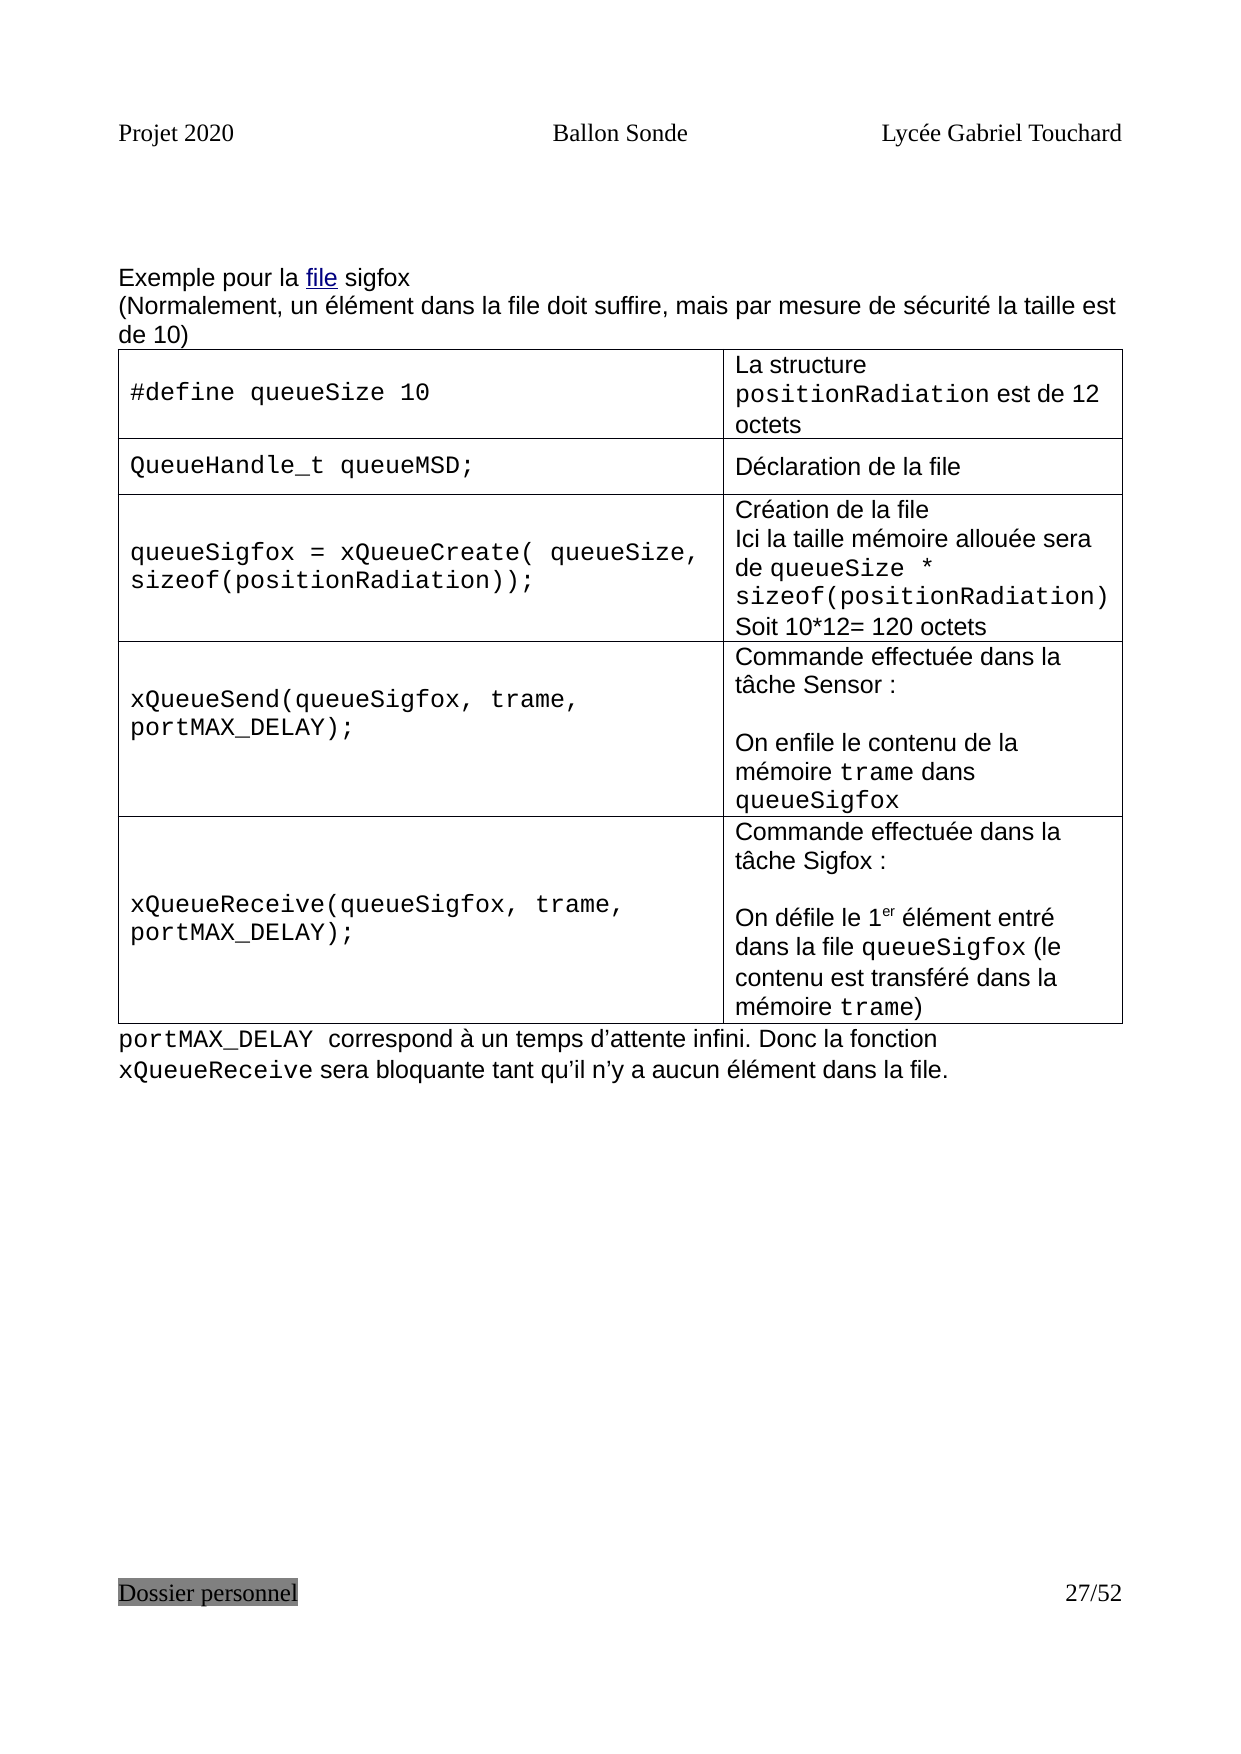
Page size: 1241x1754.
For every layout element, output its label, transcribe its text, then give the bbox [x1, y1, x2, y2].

table_header #define queueSize 10 [119, 350, 723, 438]
text portMAX_DELAY correspond à un temps d’attente infini. Donc la fonction xQueueReceive sera bloquante tant qu’il n’y a aucun élément dans la file. [118, 1024, 1122, 1086]
text (Normalement, un élément dans la file doit suffire, mais par mesure de sécurité la taille est de 10) [118, 291, 1122, 349]
table_cell Commande effectuée dans la tâche Sigfox : On défile le 1er élément entré dans la file queueSigfox (le contenu est transféré dans la mémoire trame) [724, 817, 1122, 1023]
table_cell xQueueSend(queueSigfox, trame, portMAX_DELAY); [119, 642, 723, 816]
table_cell Déclaration de la file [724, 439, 1122, 494]
table_cell Commande effectuée dans la tâche Sensor : On enfile le contenu de la mémoire trame dans queueSigfox [724, 642, 1122, 816]
table_cell Création de la file Ici la taille mémoire allouée sera de queueSize * sizeof(positionRadiation) Soit 10*12= 120 octets [724, 495, 1122, 641]
table_cell queueSigfox = xQueueCreate( queueSize, sizeof(positionRadiation)); [119, 495, 723, 641]
table_header La structure positionRadiation est de 12 octets [724, 350, 1122, 438]
table_cell xQueueReceive(queueSigfox, trame, portMAX_DELAY); [119, 817, 723, 1023]
table_cell QueueHandle_t queueMSD; [119, 439, 723, 494]
text Exemple pour la file sigfox [118, 263, 1122, 291]
